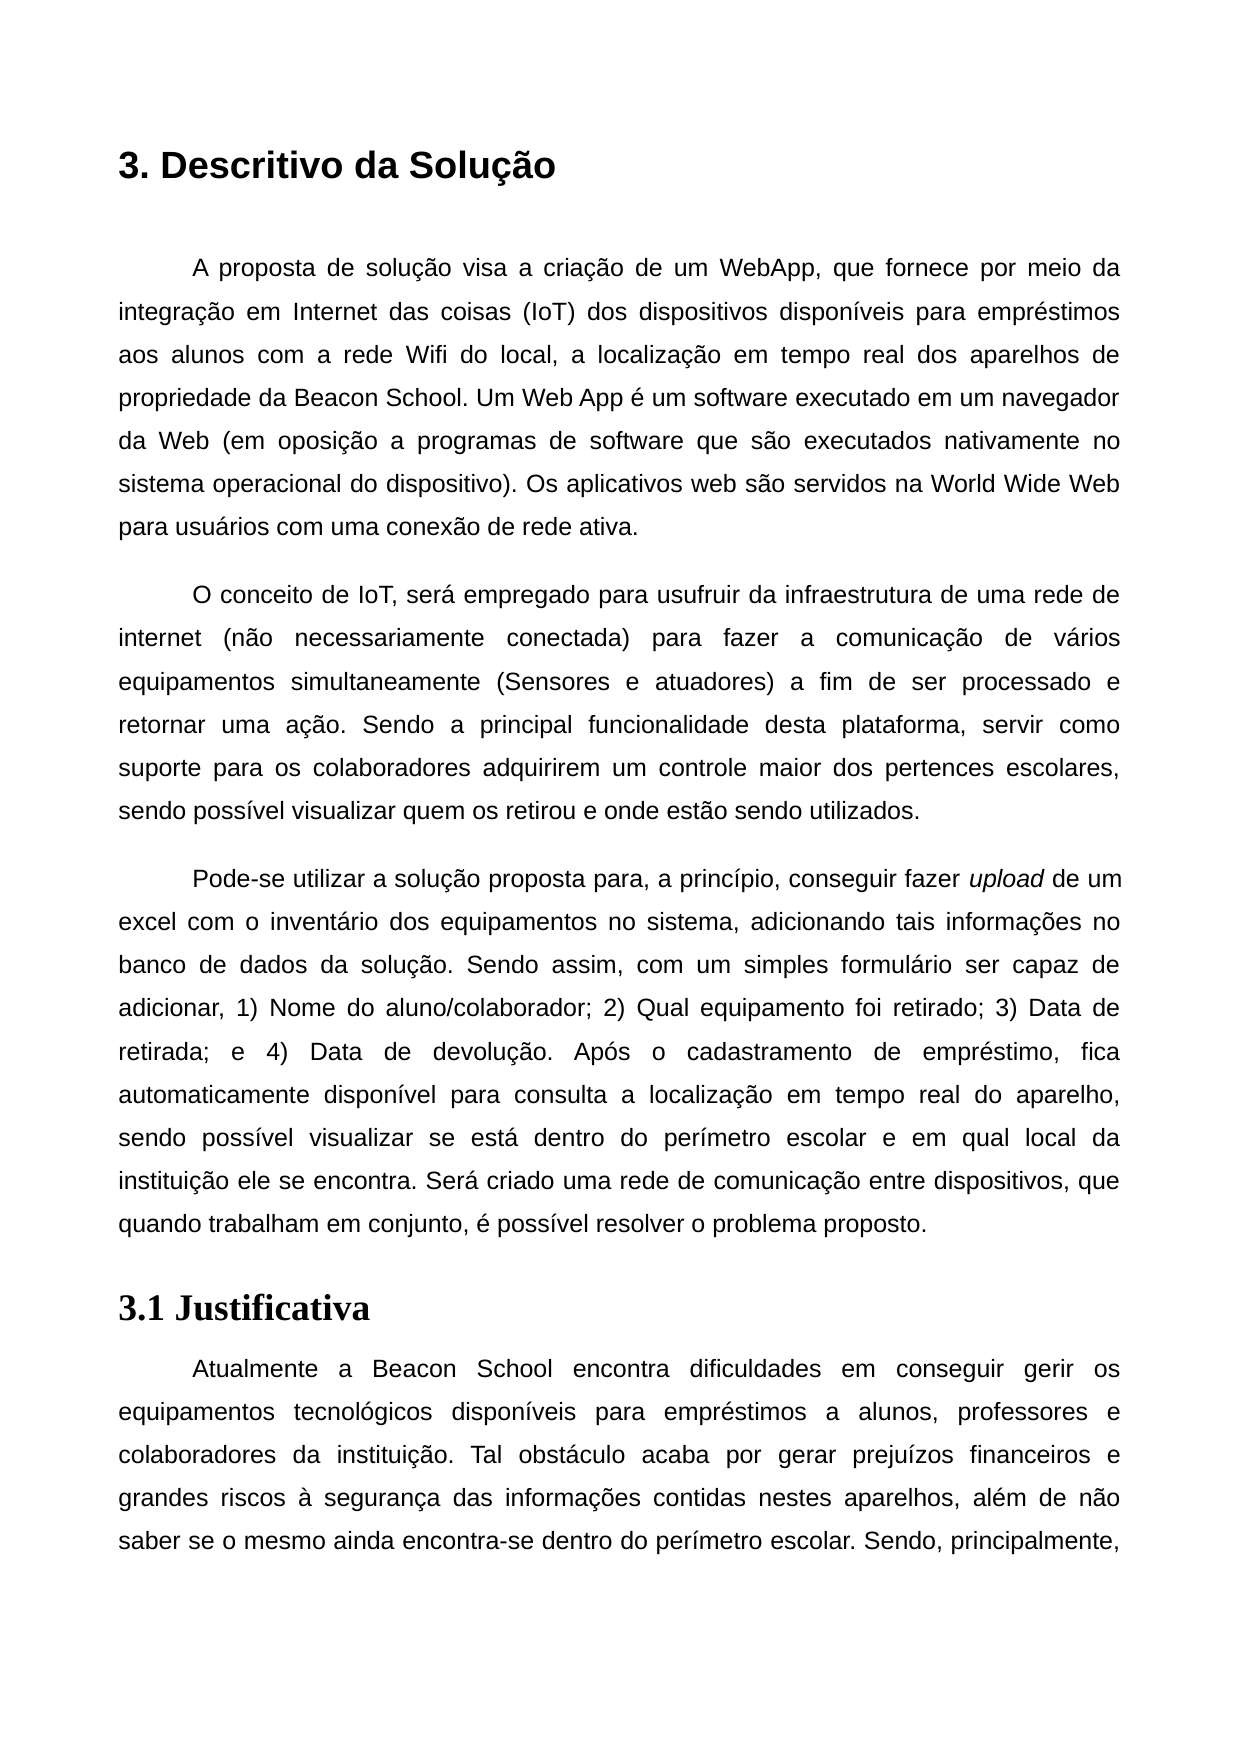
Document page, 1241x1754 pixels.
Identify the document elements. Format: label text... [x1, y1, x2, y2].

text O conceito de IoT, será empregado para usufruir da infraestrutura de uma rede de internet (não necessariamente conectada) para fazer a comunicação de vários equipamentos simultaneamente (Sensores e atuadores) a fim de ser processado e retornar uma ação. Sendo a principal funcionalidade desta plataforma, servir como suporte para os colaboradores adquirirem um controle maior dos pertences escolares, sendo possível visualizar quem os retirou e onde estão sendo utilizados. [118, 580, 1122, 825]
text A proposta de solução visa a criação de um WebApp, que fornece por meio da integração em Internet das coisas (IoT) dos dispositivos disponíveis para empréstimos aos alunos com a rede Wifi do local, a localização em tempo real dos aparelhos de propriedade da Beacon School. Um Web App é um software executado em um navegador da Web (em oposição a programas de software que são executados nativamente no sistema operacional do dispositivo). Os aplicativos web são servidos na World Wide Web para usuários com uma conexão de rede ativa. [118, 253, 1122, 541]
text Atualmente a Beacon School encontra dificuldades em conseguir gerir os equipamentos tecnológicos disponíveis para empréstimos a alunos, professores e colaboradores da instituição. Tal obstáculo acaba por gerar prejuízos financeiros e grandes riscos à segurança das informações contidas nestes aparelhos, além de não saber se o mesmo ainda encontra-se dentro do perímetro escolar. Sendo, principalmente, [118, 1354, 1122, 1555]
text Pode-se utilizar a solução proposta para, a princípio, conseguir fazer upload de um excel com o inventário dos equipamentos no sistema, adicionando tais informações no banco de dados da solução. Sendo assim, com um simples formulário ser capaz de adicionar, 1) Nome do aluno/colaborador; 2) Qual equipamento foi retirado; 3) Data de retirada; e 4) Data de devolução. Após o cadastramento de empréstimo, fica automaticamente disponível para consulta a localização em tempo real do aparelho, sendo possível visualizar se está dentro do perímetro escolar e em qual local da instituição ele se encontra. Será criado uma rede de comunicação entre dispositivos, que quando trabalham em conjunto, é possível resolver o problema proposto. [118, 864, 1122, 1238]
subtitle 3.1 Justificativa [118, 1286, 1122, 1329]
subtitle 3. Descritivo da Solução [118, 143, 1122, 187]
